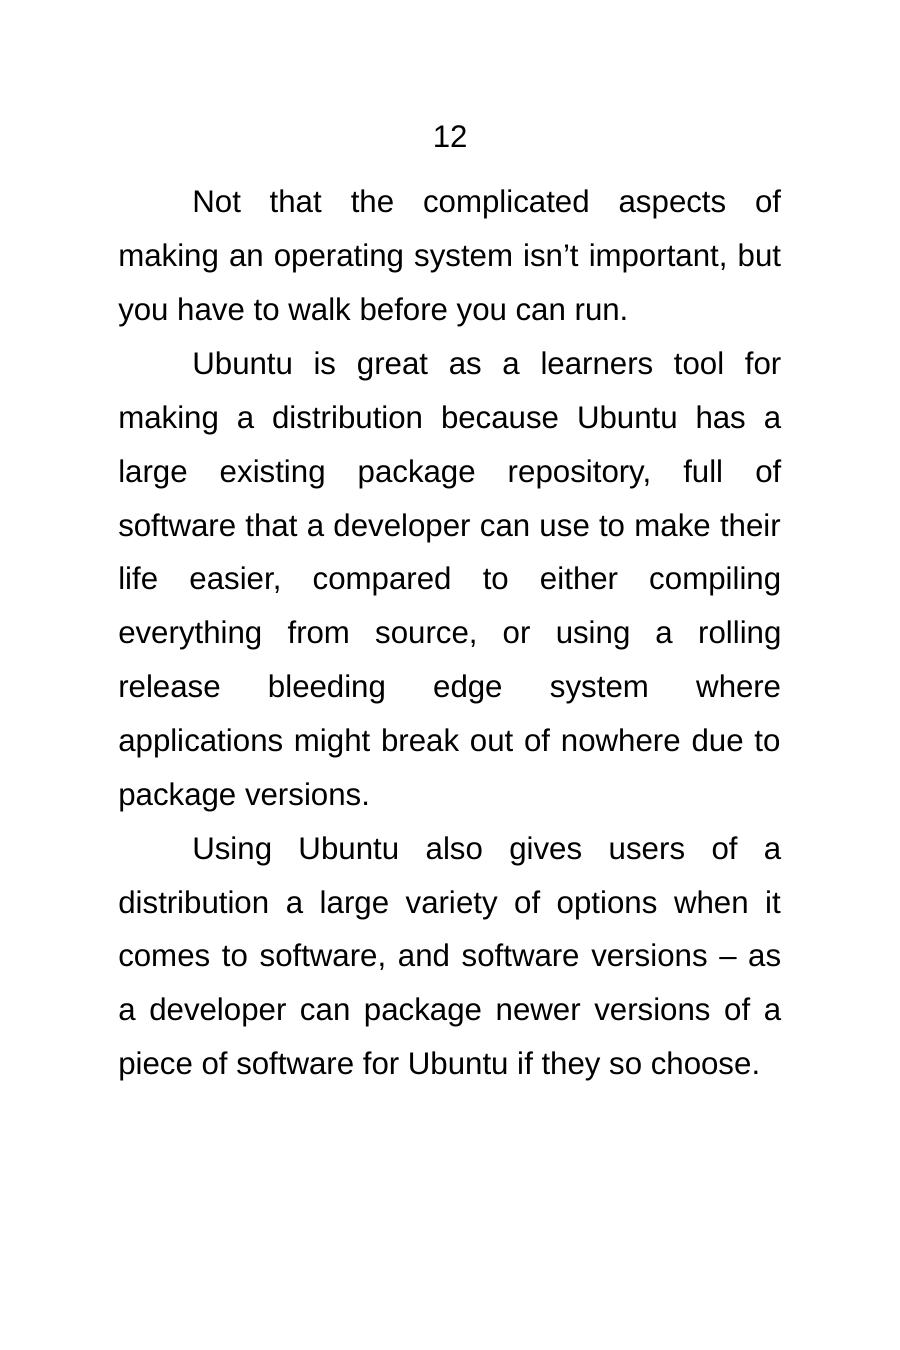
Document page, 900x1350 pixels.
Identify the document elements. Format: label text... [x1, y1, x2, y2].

text Not that the complicated aspects of making an operating system isn’t important, but you have to walk before you can run. [118, 183, 782, 327]
text Using Ubuntu also gives users of a distribution a large variety of options when it comes to software, and software versions – as a developer can package newer versions of a piece of software for Ubuntu if they so choose. [118, 830, 782, 1081]
text Ubuntu is great as a learners tool for making a distribution because Ubuntu has a large existing package repository, full of software that a developer can use to make their life easier, compared to either compiling everything from source, or using a rolling release bleeding edge system where applications might break out of nowhere due to package versions. [118, 345, 782, 812]
